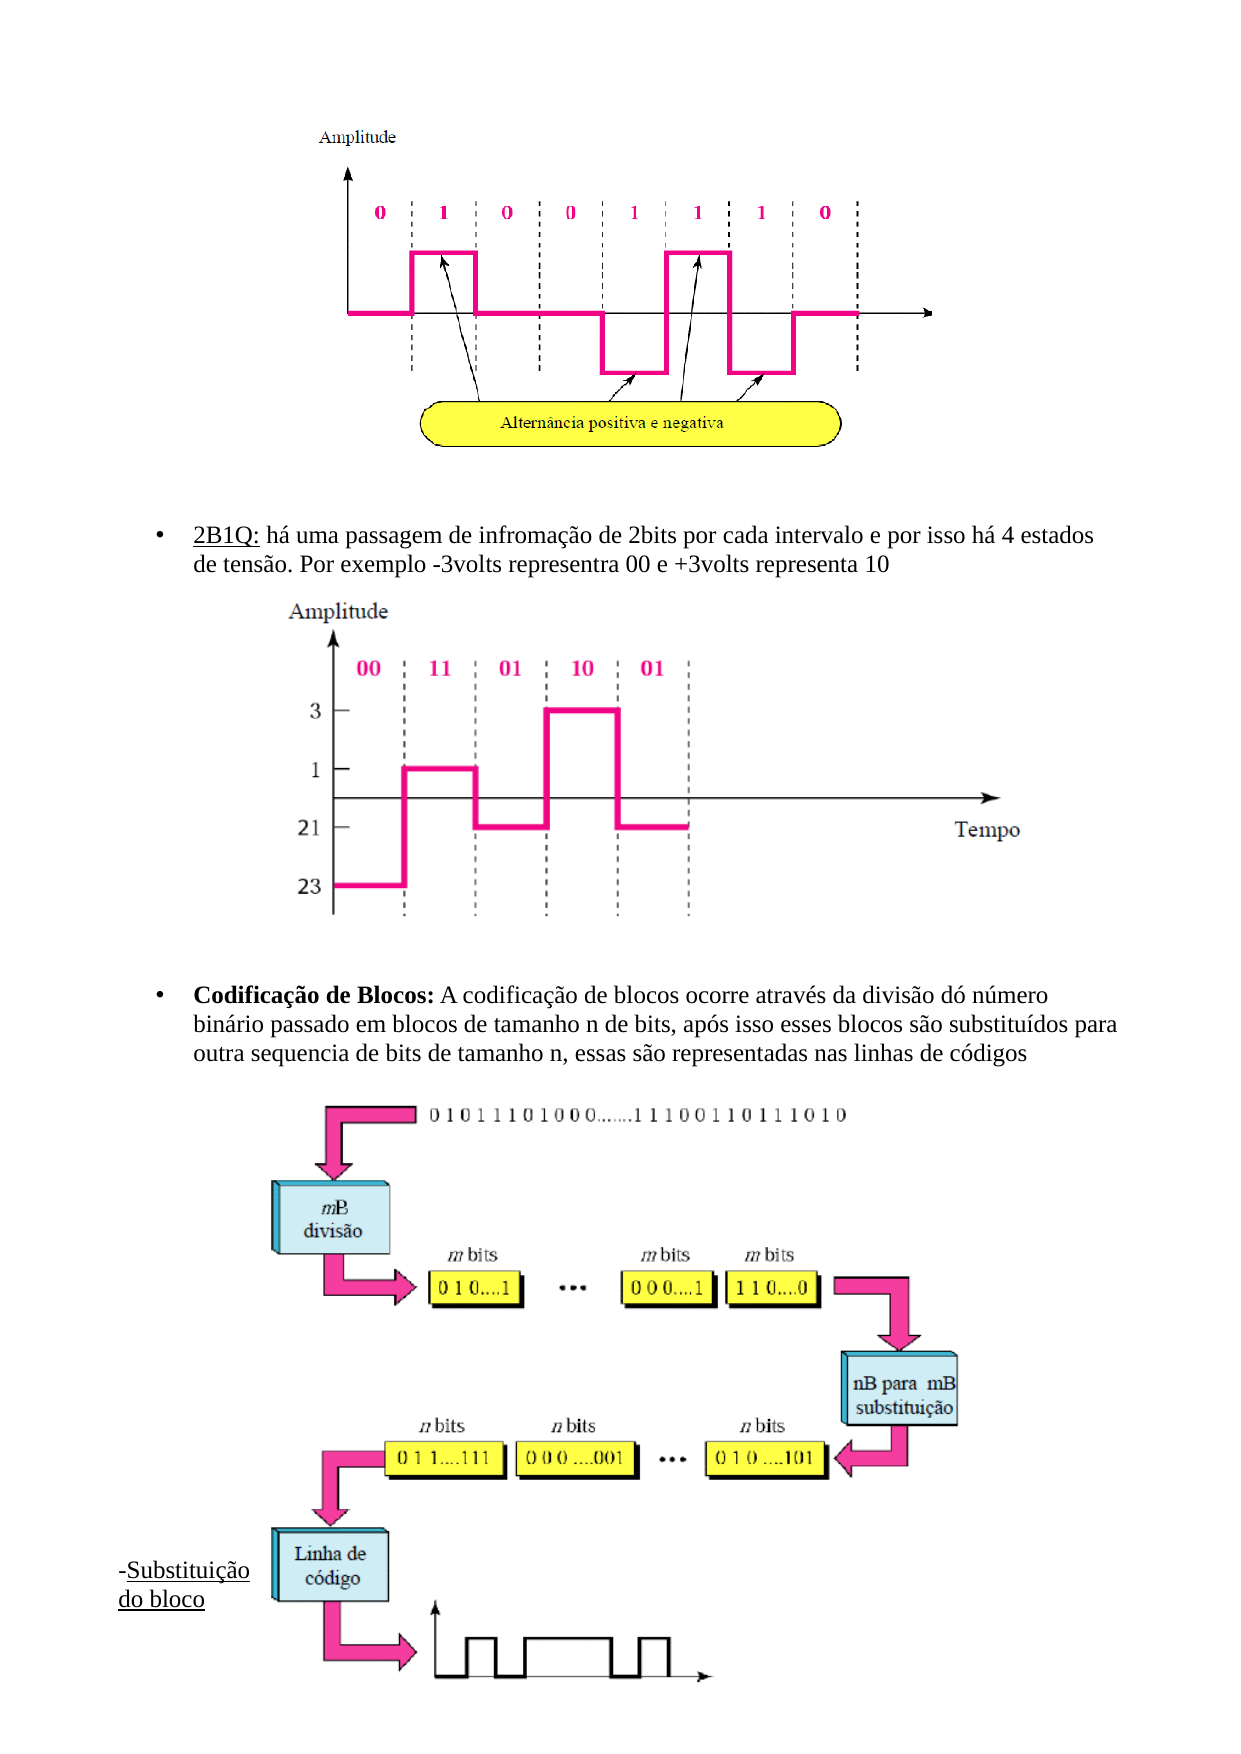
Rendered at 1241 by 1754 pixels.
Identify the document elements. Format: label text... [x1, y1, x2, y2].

text -Substituição do bloco [118, 1556, 270, 1613]
text [970, 1556, 1122, 1613]
picture [273, 600, 1026, 971]
picture [270, 1095, 970, 1687]
list Codificação de Blocos: A codificação de blocos ocorre através da divisão dó número binário passado em blocos de tamanho n de bits, após isso esses blocos são substituídos para outra sequencia de bits de tamanho n, essas são representadas nas linhas de códigos [156, 981, 1122, 1067]
list 2B1Q: há uma passagem de infromação de 2bits por cada intervalo e por isso há 4 estados de tensão. Por exemplo -3volts representra 00 e +3volts representa 10 [156, 521, 1122, 578]
picture [290, 125, 950, 463]
